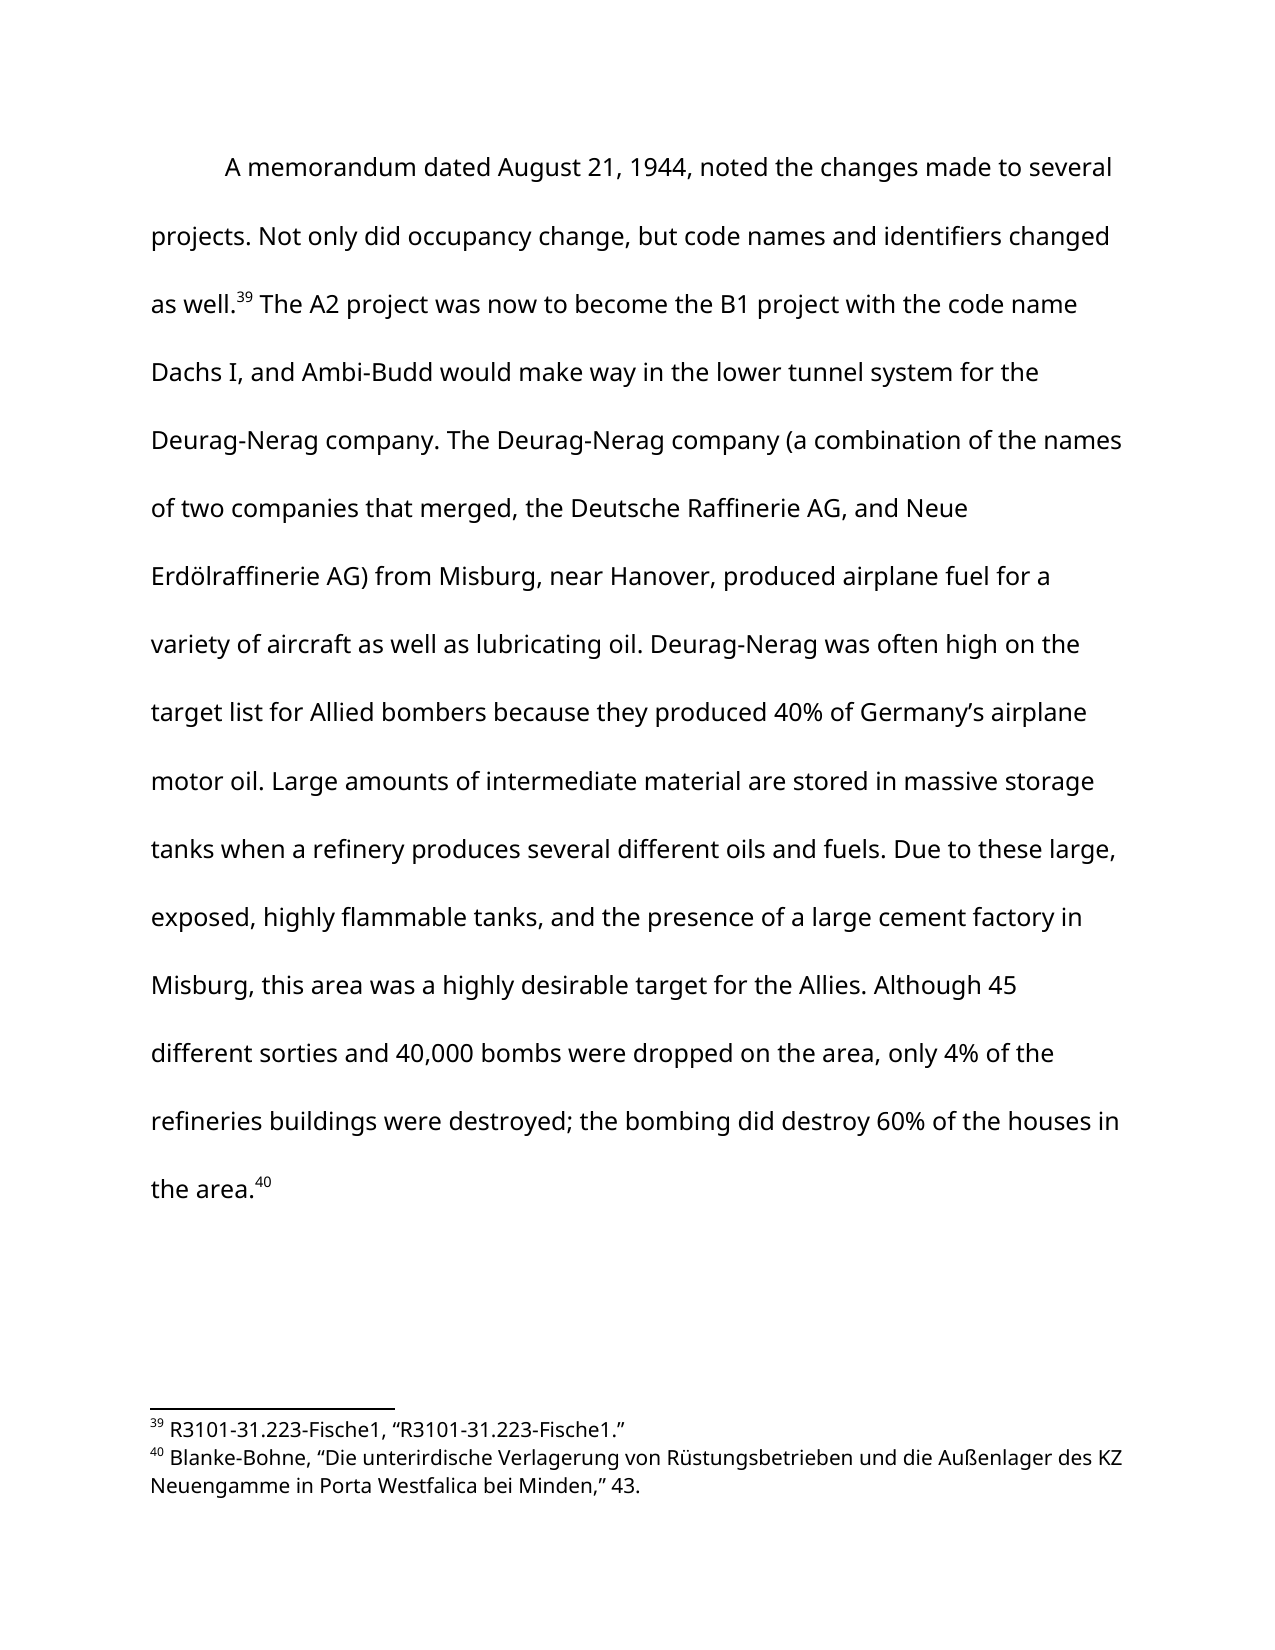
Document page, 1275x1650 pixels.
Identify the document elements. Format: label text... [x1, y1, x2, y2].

text A memorandum dated August 21, 1944, noted the changes made to several projects. Not only did occupancy change, but code names and identifiers changed as well. The A2 project was now to become the B1 project with the code name Dachs I, and Ambi-Budd would make way in the lower tunnel system for the Deurag-Nerag company. The Deurag-Nerag company (a combination of the names of two companies that merged, the Deutsche Raffinerie AG, and Neue Erdölraffinerie AG) from Misburg, near Hanover, produced airplane fuel for a variety of aircraft as well as lubricating oil. Deurag-Nerag was often high on the target list for Allied bombers because they produced 40% of Germany’s airplane motor oil. Large amounts of intermediate material are stored in massive storage tanks when a refinery produces several different oils and fuels. Due to these large, exposed, highly flammable tanks, and the presence of a large cement factory in Misburg, this area was a highly desirable target for the Allies. Although 45 different sorties and 40,000 bombs were dropped on the area, only 4% of the refineries buildings were destroyed; the bombing did destroy 60% of the houses in the area. [150, 150, 1125, 1206]
text Blanke-Bohne, “Die unterirdische Verlagerung von Rüstungsbetrieben und die Außenlager des KZ Neuengamme in Porta Westfalica bei Minden,” 43. [150, 1443, 1125, 1500]
text R3101-31.223-Fische1, “R3101-31.223-Fische1.” [150, 1415, 1125, 1443]
